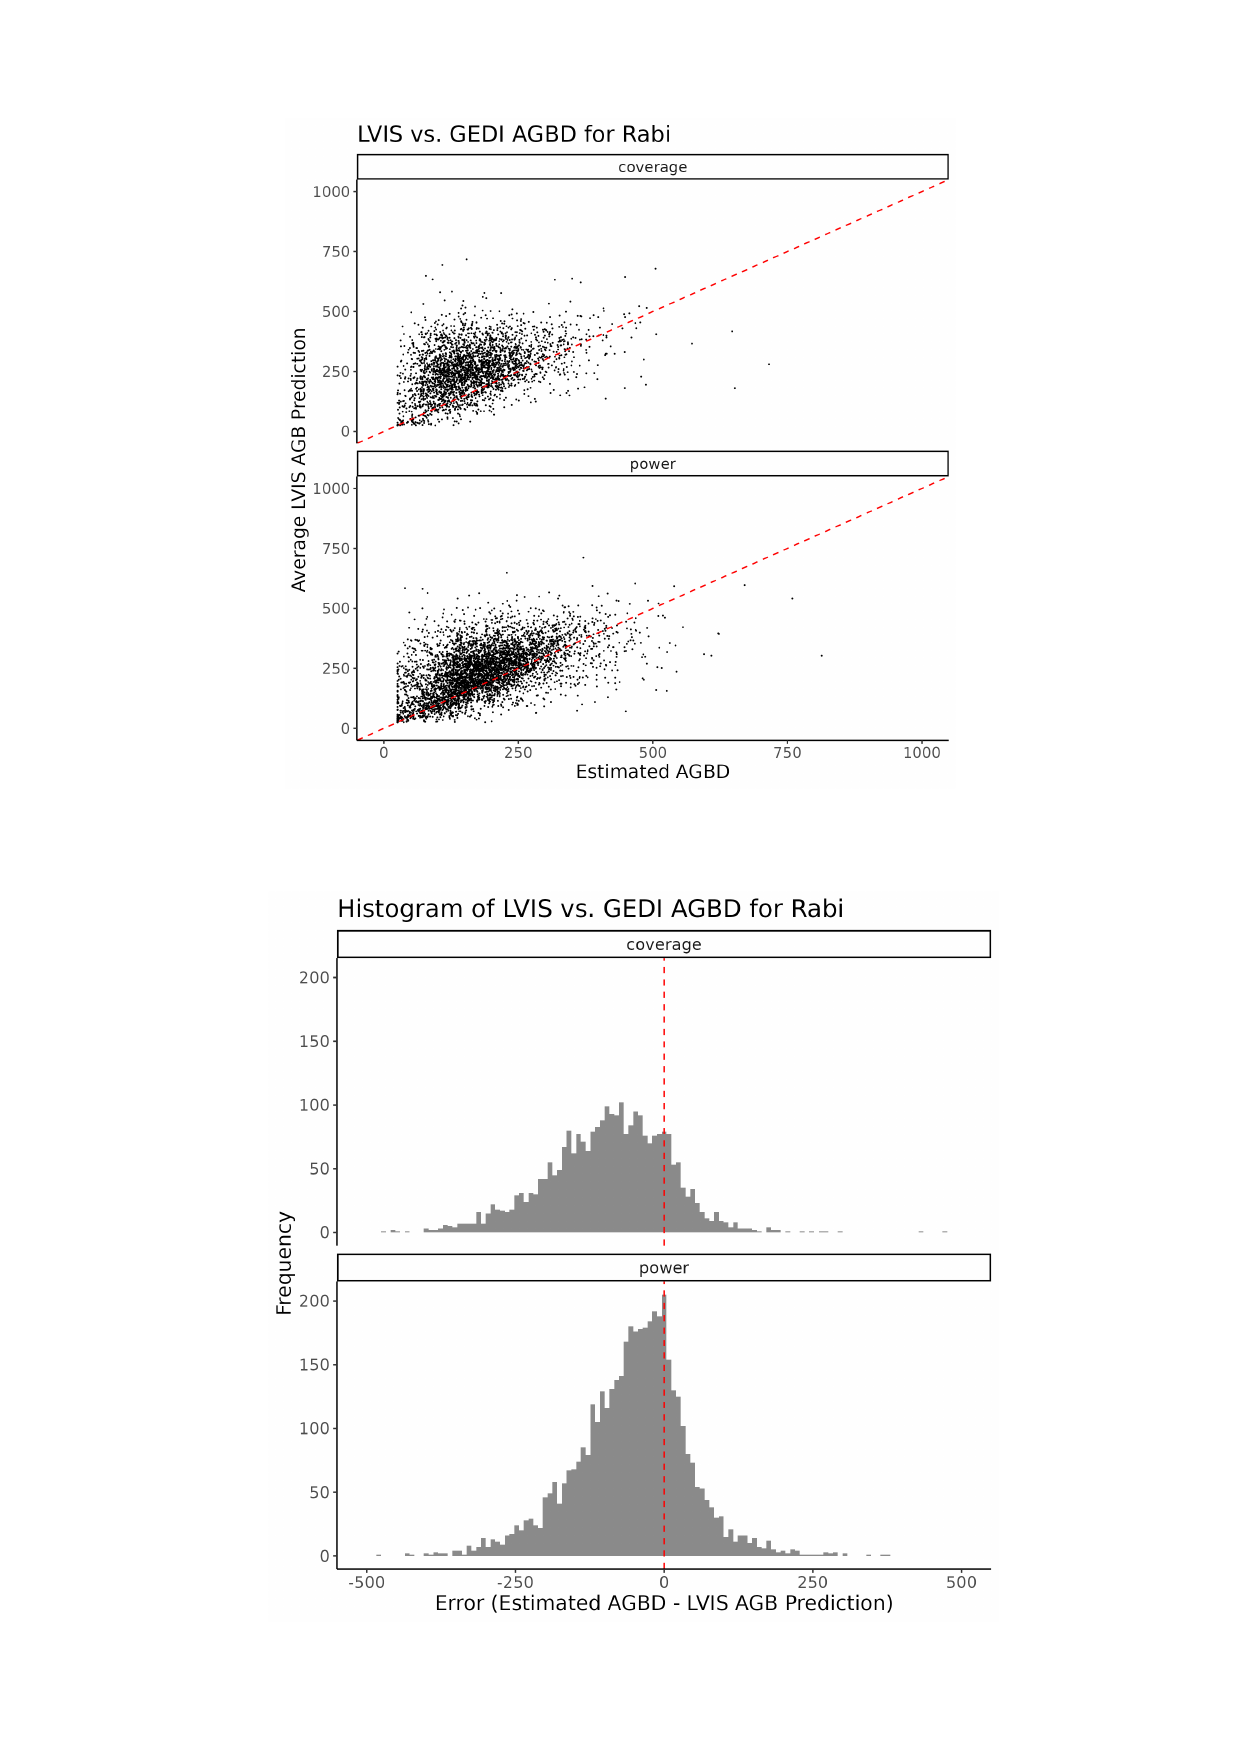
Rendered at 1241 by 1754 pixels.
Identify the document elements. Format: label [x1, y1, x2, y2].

picture [284, 118, 956, 789]
picture [268, 891, 999, 1622]
